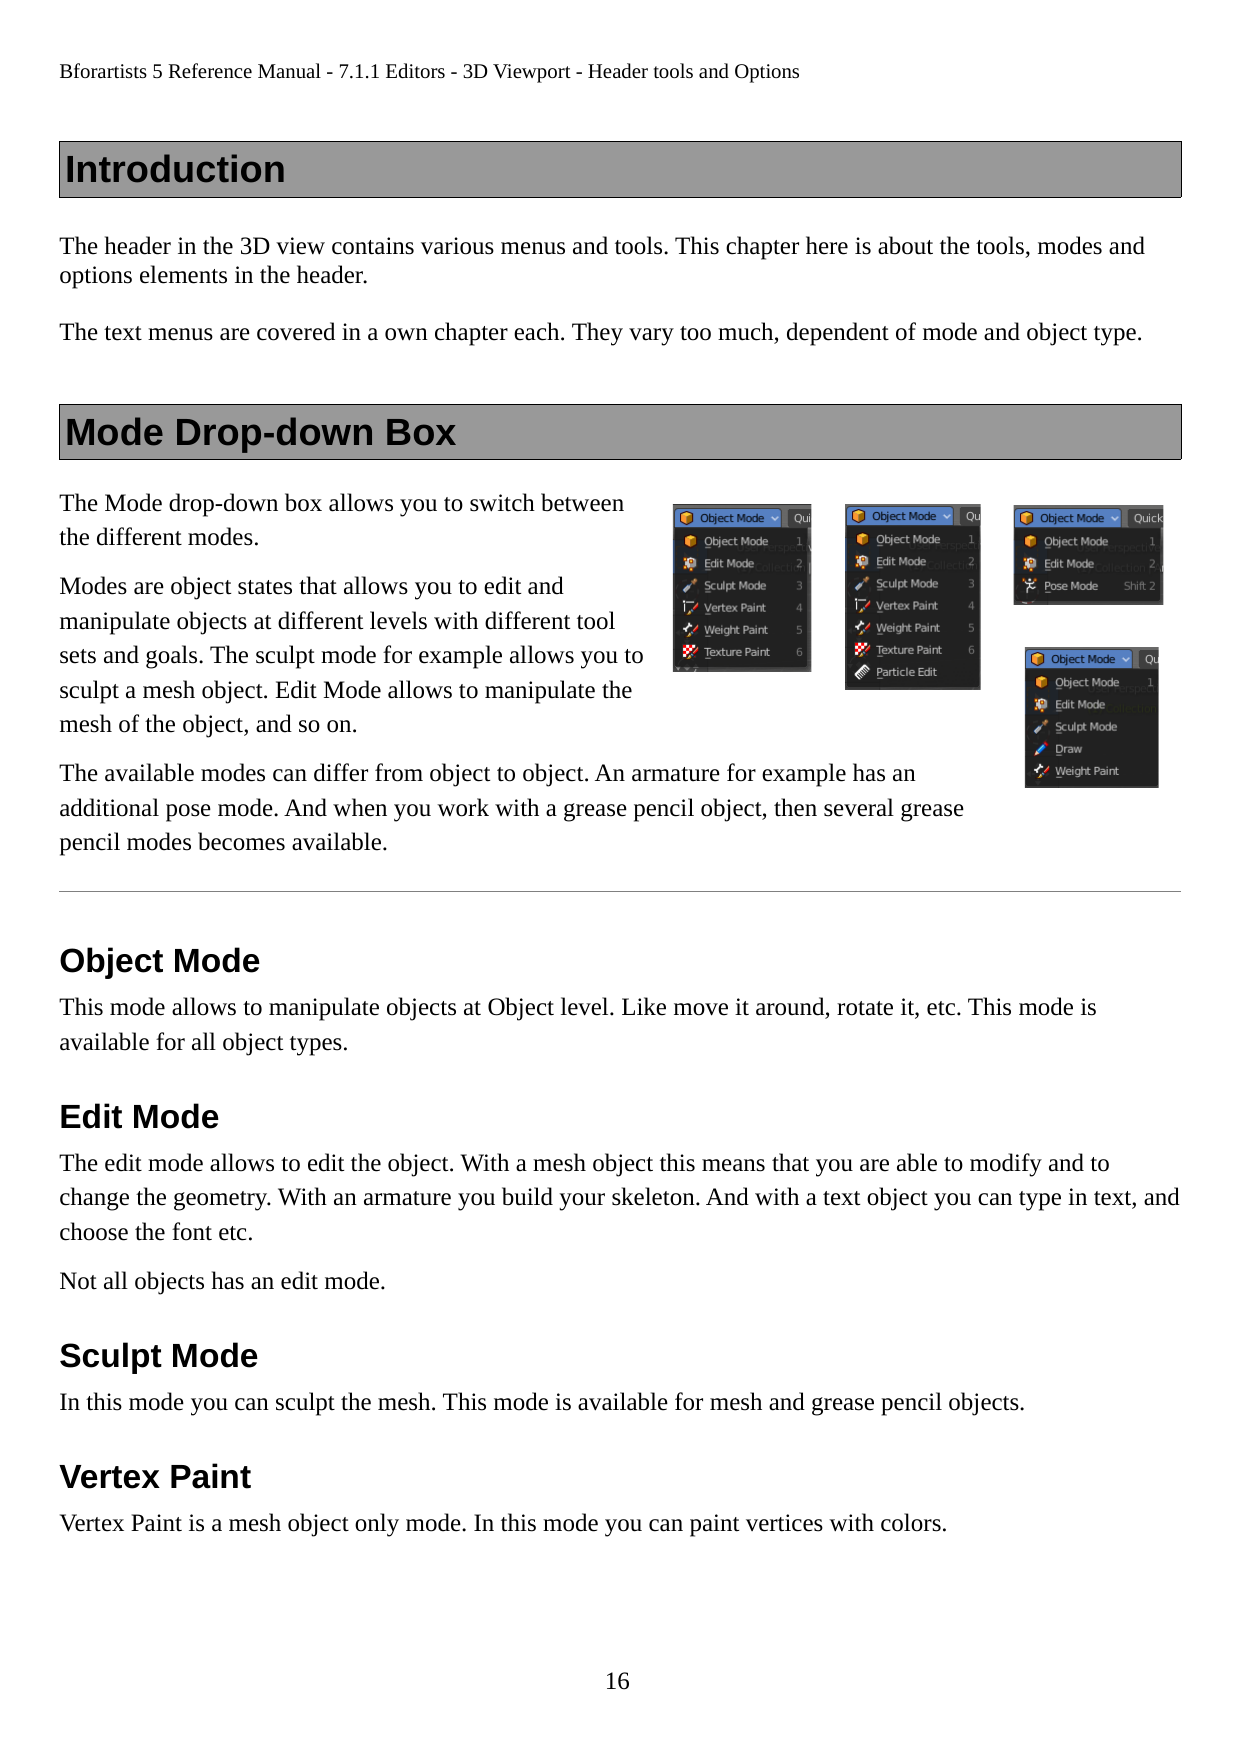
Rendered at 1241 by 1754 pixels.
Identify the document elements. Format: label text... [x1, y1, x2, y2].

text The text menus are covered in a own chapter each. They vary too much, dependent of mode and object type. [59, 317, 1181, 346]
picture [845, 504, 981, 690]
table_header Introduction [60, 142, 1181, 197]
text The edit mode allows to edit the object. With a mesh object this means that you are able to modify and to change the geometry. With an armature you build your skeleton. And with a text object you can type in text, and choose the font etc. [59, 1148, 1181, 1246]
subtitle Object Mode [59, 941, 1181, 980]
text The available modes can differ from object to object. An armature for example has an additional pose mode. And when you work with a grease pencil object, then several grease pencil modes becomes available. [59, 758, 1181, 856]
text In this mode you can sculpt the mesh. This mode is available for mesh and grease pencil objects. [59, 1387, 1181, 1416]
text This mode allows to manipulate objects at Object level. Like move it around, rotate it, etc. This mode is available for all object types. [59, 992, 1181, 1056]
picture [672, 504, 812, 672]
text The Mode drop-down box allows you to switch between the different modes. [59, 488, 1181, 551]
picture [1024, 647, 1159, 788]
table_header Mode Drop-down Box [60, 405, 1181, 459]
text Not all objects has an edit mode. [59, 1266, 1181, 1295]
subtitle Edit Mode [59, 1097, 1181, 1135]
picture [1013, 505, 1164, 605]
text Vertex Paint is a mesh object only mode. In this mode you can paint vertices with colors. [59, 1508, 1181, 1537]
text Modes are object states that allows you to edit and manipulate objects at different levels with different tool sets and goals. The sculpt mode for example allows you to sculpt a mesh object. Edit Mode allows to manipulate the mesh of the object, and so on. [59, 571, 1181, 738]
text The header in the 3D view contains various menus and tools. This chapter here is about the tools, modes and options elements in the header. [59, 231, 1181, 289]
subtitle Sculpt Mode [59, 1336, 1181, 1374]
subtitle Vertex Paint [59, 1457, 1181, 1496]
